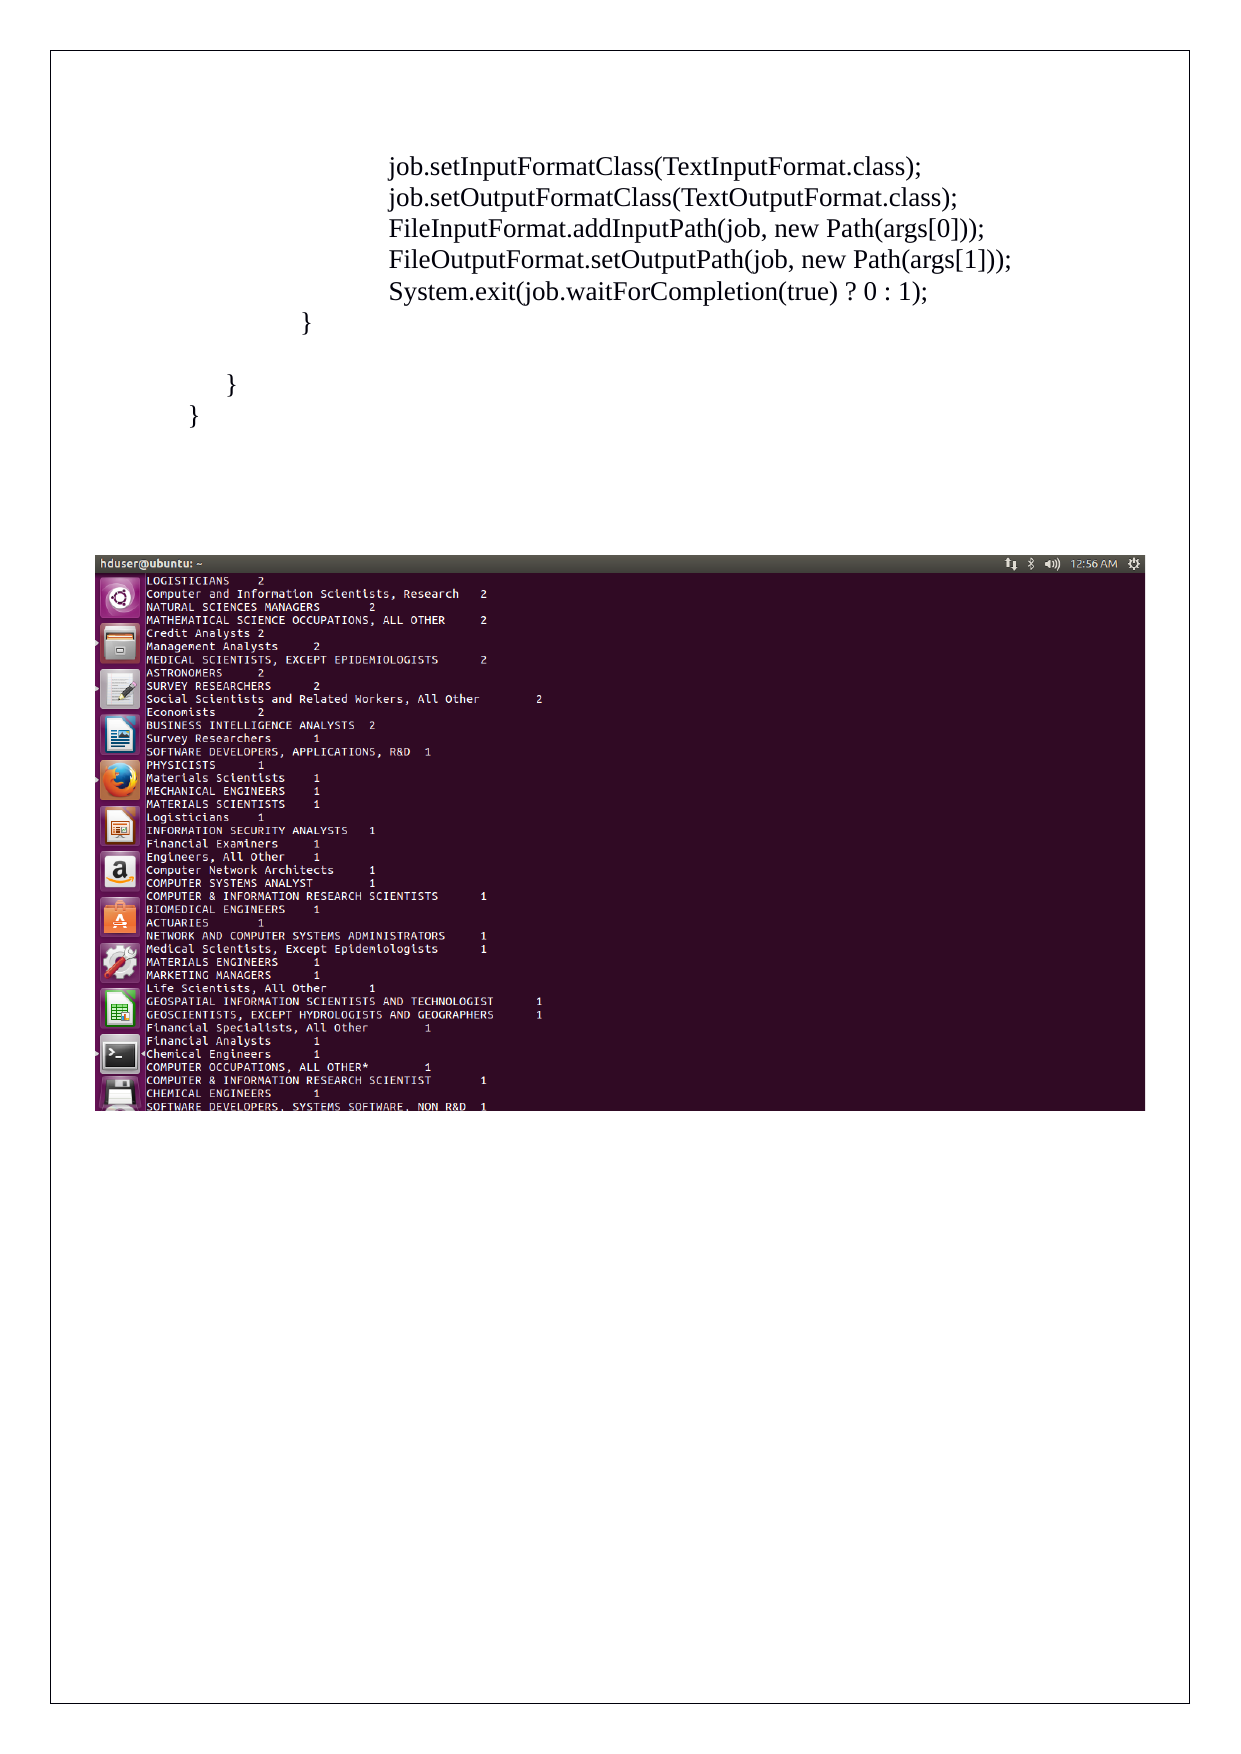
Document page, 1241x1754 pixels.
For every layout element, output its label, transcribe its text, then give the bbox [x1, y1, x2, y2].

text FileOutputFormat.setOutputPath(job, new Path(args[1])); [187, 243, 1090, 274]
text job.setInputFormatClass(TextInputFormat.class); [187, 150, 1090, 181]
picture [95, 555, 1146, 1111]
text } [187, 368, 1090, 399]
text job.setOutputFormatClass(TextOutputFormat.class); [187, 181, 1090, 212]
text System.exit(job.waitForCompletion(true) ? 0 : 1); [187, 274, 1090, 306]
text FileInputFormat.addInputPath(job, new Path(args[0])); [187, 212, 1090, 243]
text } [187, 399, 1090, 430]
text } [187, 306, 1090, 337]
